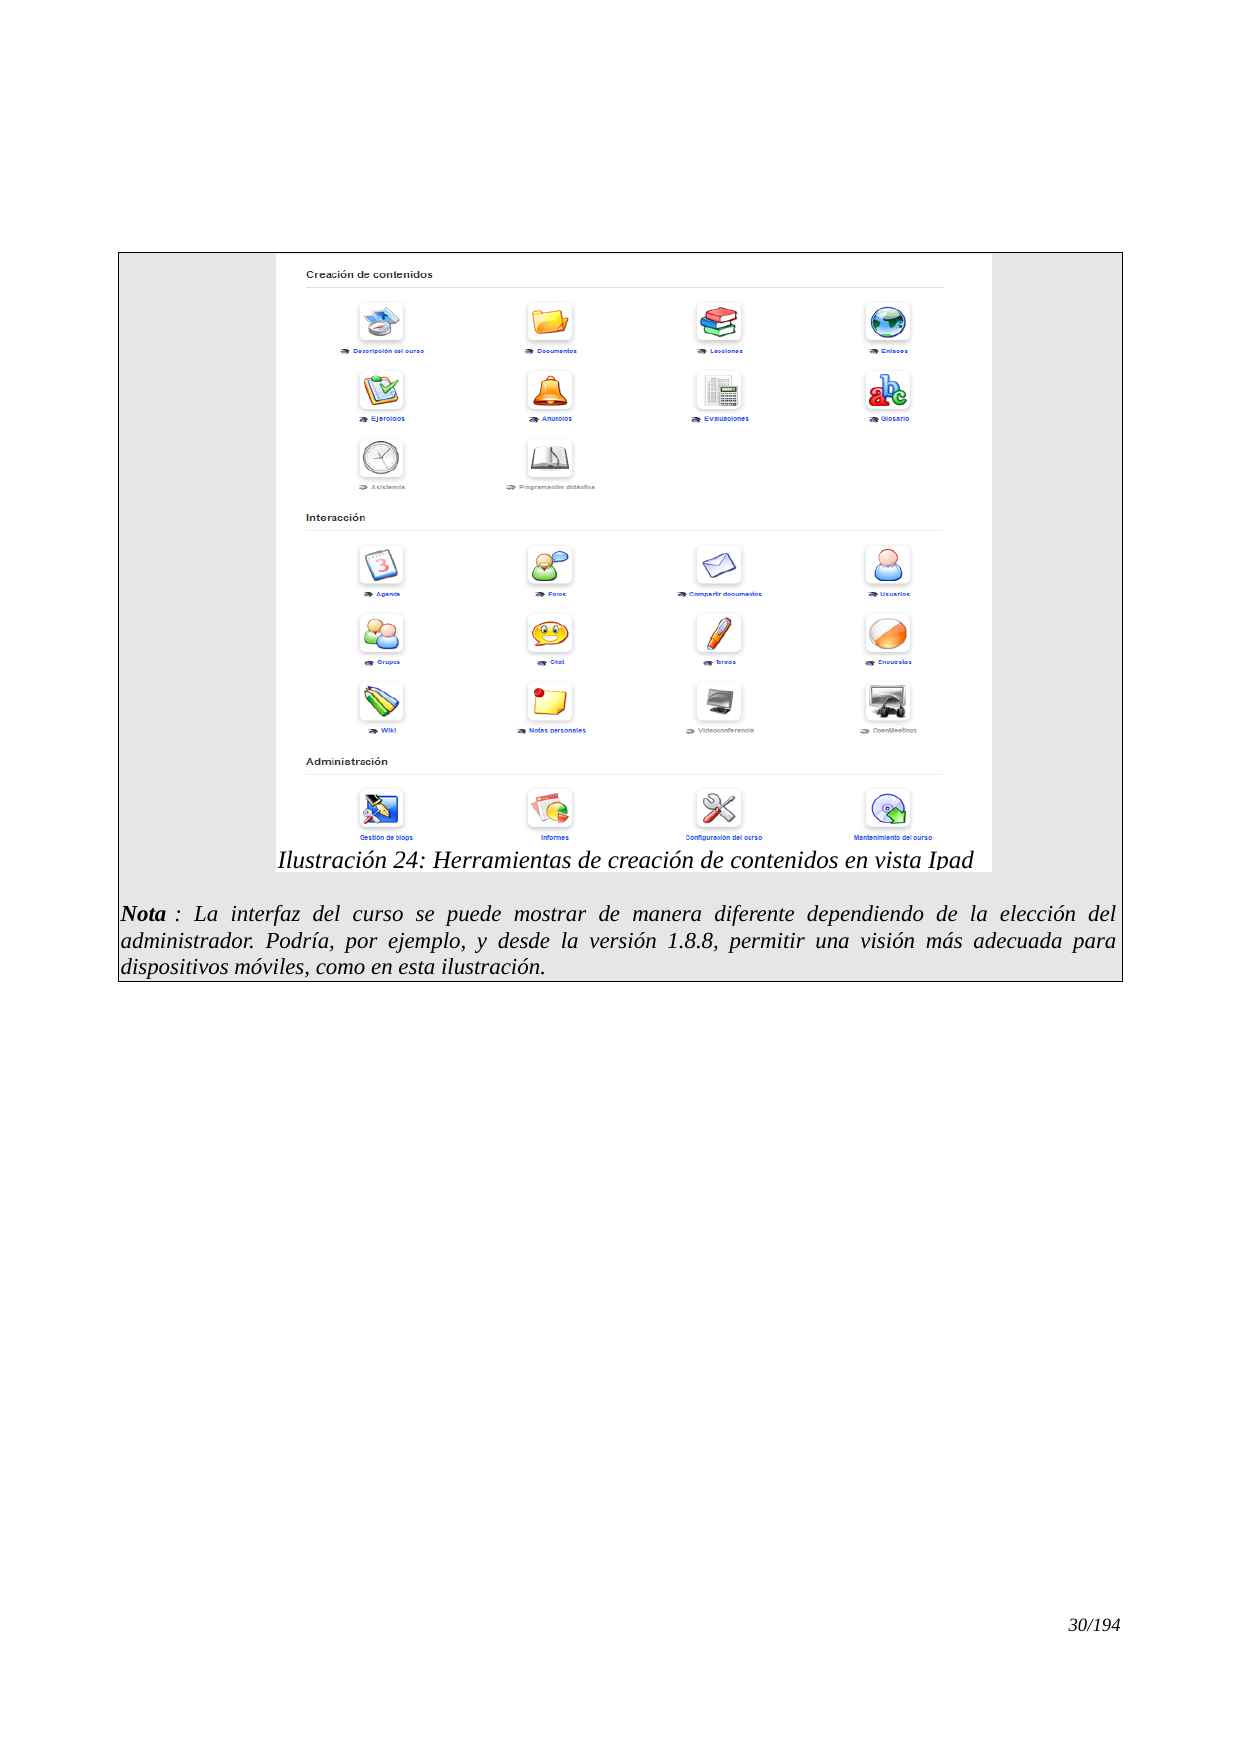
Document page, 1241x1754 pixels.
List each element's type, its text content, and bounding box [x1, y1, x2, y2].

text Ilustración 24: Herramientas de creación de contenidos en vista Ipad [277, 268, 991, 870]
text Nota : La interfaz del curso se puede mostrar de manera diferente dependiendo de la elección del administrador. Podría, por ejemplo, y desde la versión 1.8.8, permitir una visión más adecuada para dispositivos móviles, como en esta ilustración. [119, 898, 1122, 981]
picture [300, 262, 944, 846]
